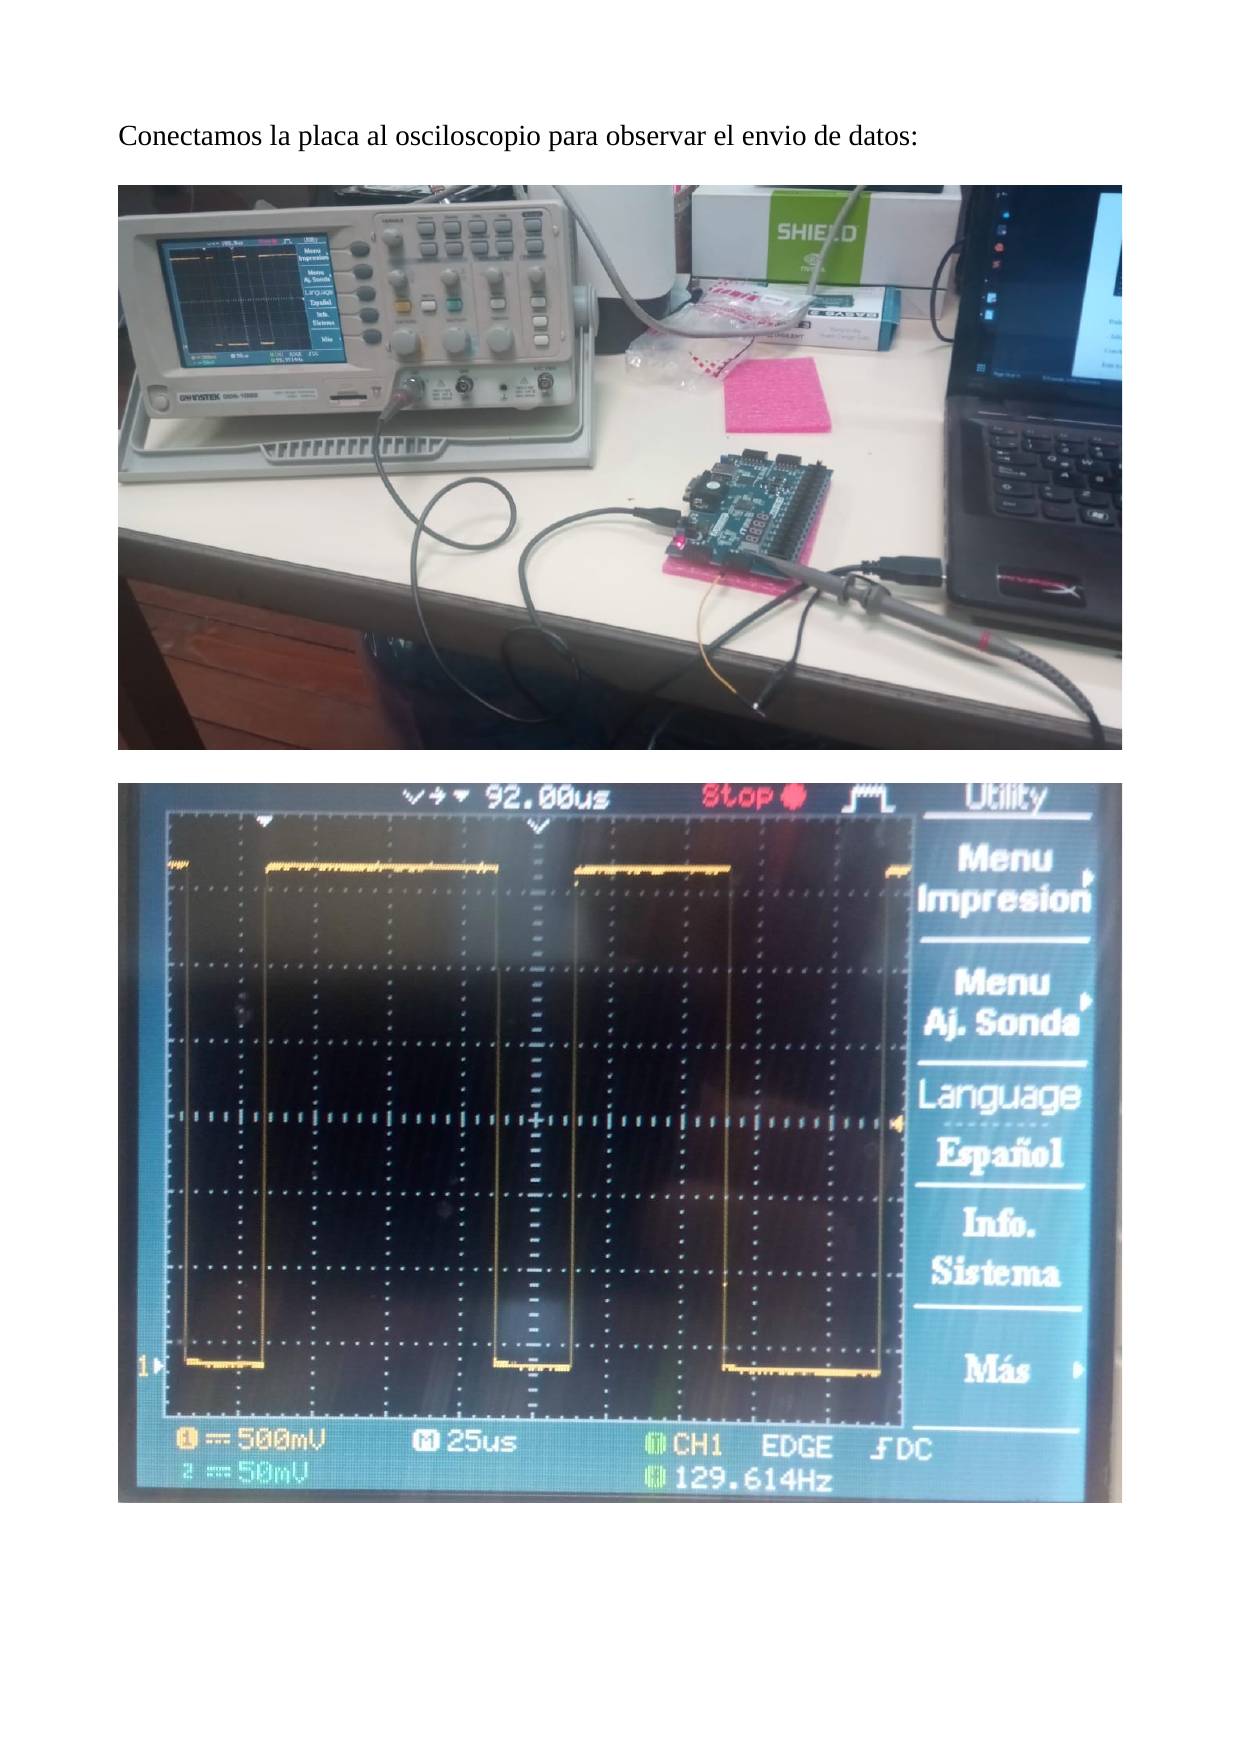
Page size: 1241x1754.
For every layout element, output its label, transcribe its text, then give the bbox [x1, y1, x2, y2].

picture [118, 185, 1123, 750]
text Conectamos la placa al osciloscopio para observar el envio de datos: [118, 118, 1122, 152]
picture [118, 783, 1123, 1503]
